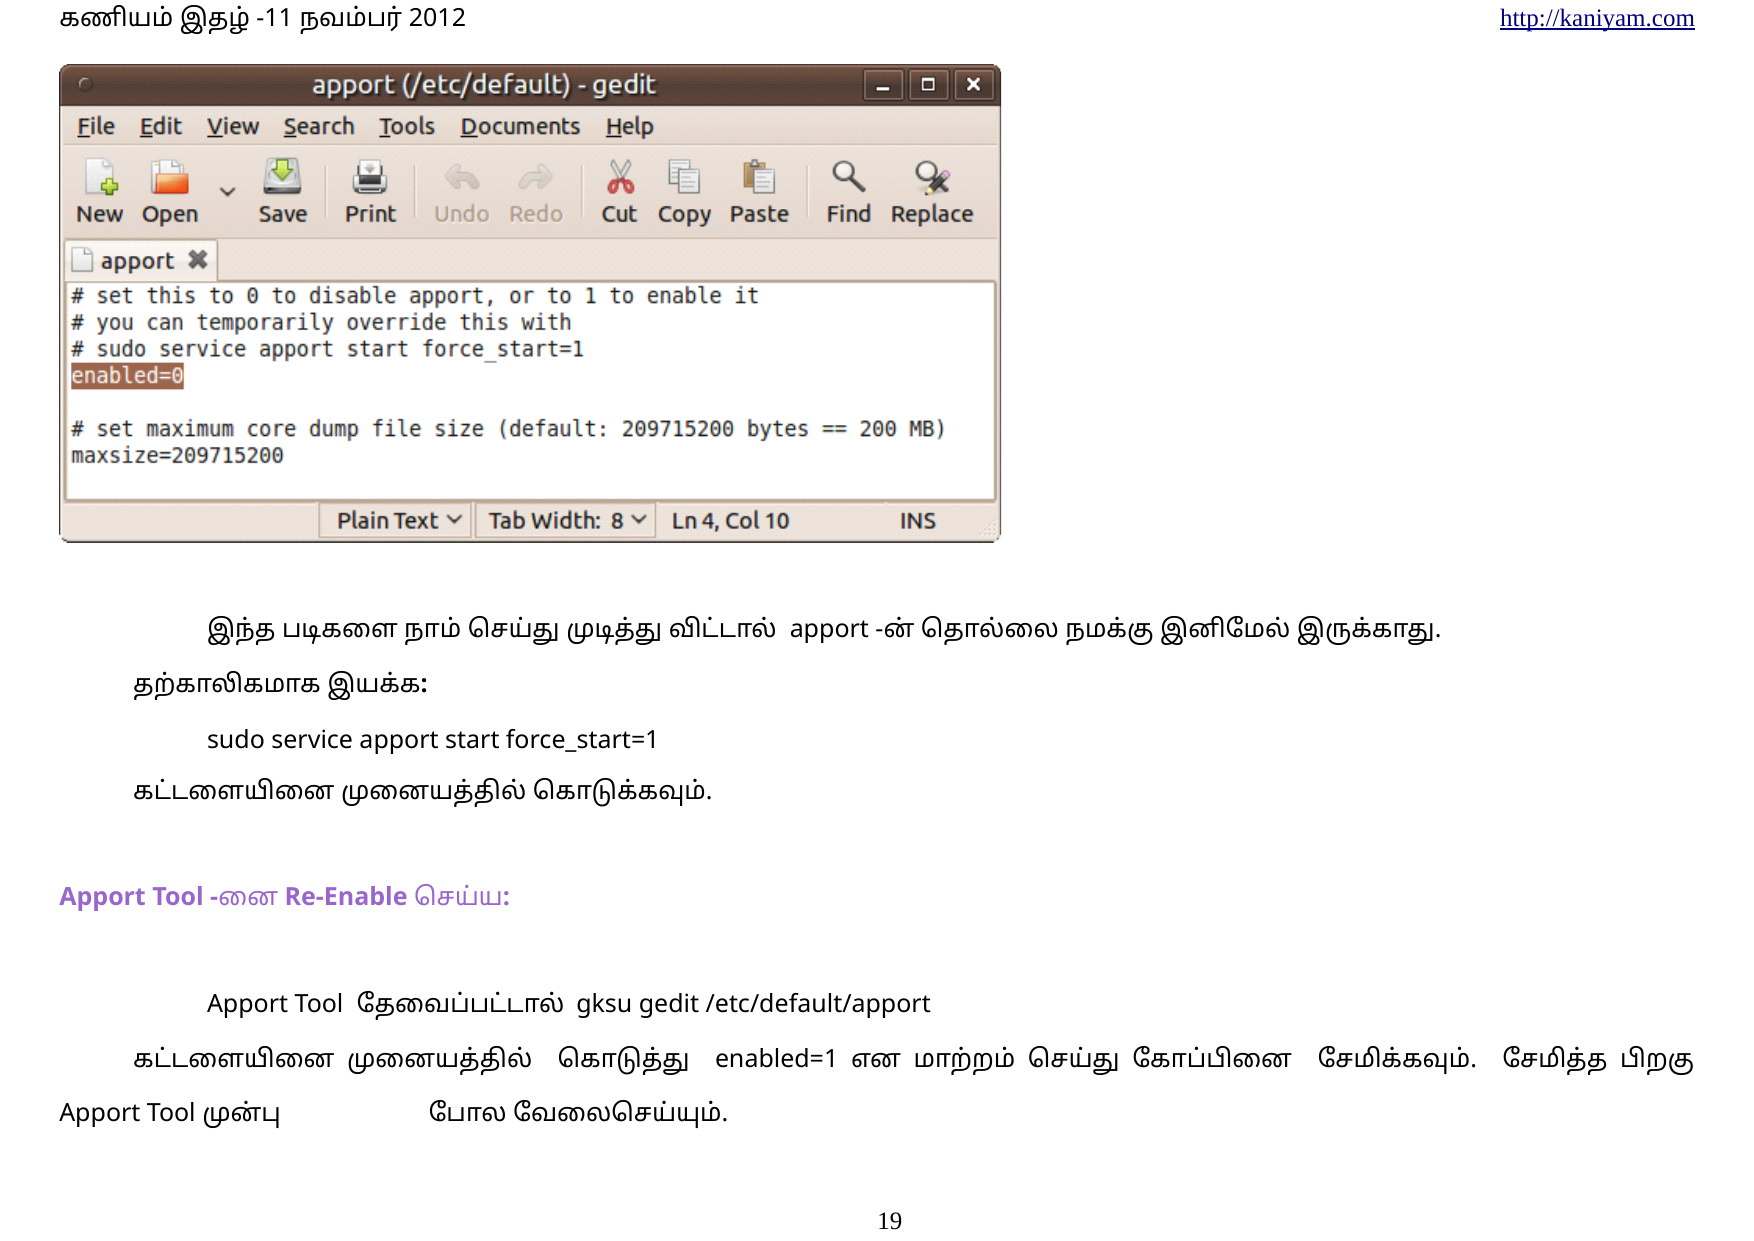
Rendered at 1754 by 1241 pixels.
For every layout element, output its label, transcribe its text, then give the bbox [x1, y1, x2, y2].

text இந்த படிகளை நாம் செய்து முடித்து விட்டால் apport -ன் தொல்லை நமக்கு இனிமேல் இருக்காது. [59, 611, 1695, 647]
text கட்டளையினை முனையத்தில் கொடுத்து enabled=1 என மாற்றம் செய்து கோப்பினை சேமிக்கவும். சேமித்த பிறகு Apport Tool முன்பு போல வேலைசெய்யும். [59, 1041, 1695, 1132]
text sudo service apport start force_start=1 [59, 721, 1695, 755]
text Apport Tool தேவைப்பட்டால் gksu gedit /etc/default/apport [59, 985, 1695, 1022]
text கட்டளையினை முனையத்தில் கொடுக்கவும். [59, 772, 1695, 809]
text தற்காலிகமாக இயக்க: [59, 666, 1695, 703]
text Apport Tool -னை Re-Enable செய்ய: [59, 879, 1695, 916]
